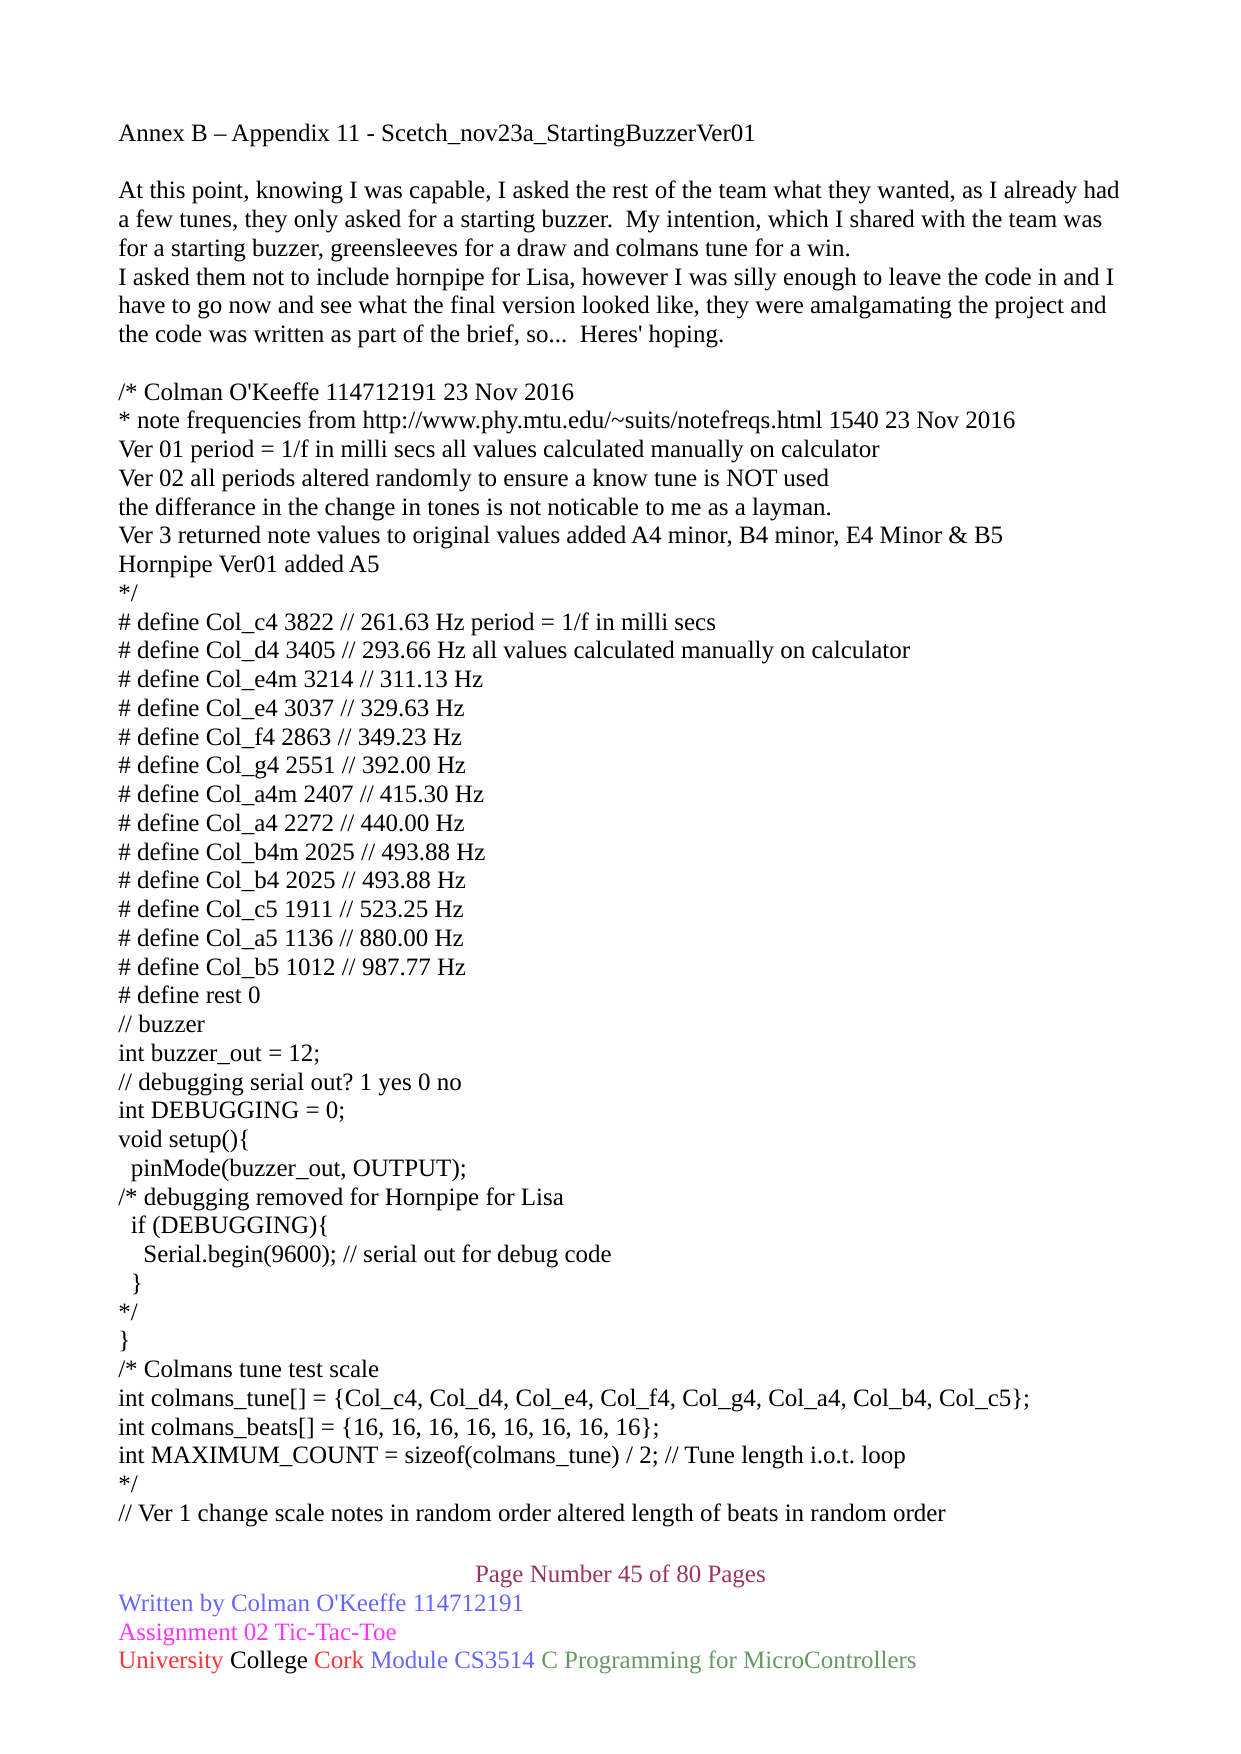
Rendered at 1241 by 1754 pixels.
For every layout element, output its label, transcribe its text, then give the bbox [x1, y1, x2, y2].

text /* debugging removed for Hornpipe for Lisa [118, 1182, 1122, 1211]
text # define Col_d4 3405 // 293.66 Hz all values calculated manually on calculator [118, 636, 1122, 664]
text int MAXIMUM_COUNT = sizeof(colmans_tune) / 2; // Tune length i.o.t. loop [118, 1441, 1122, 1469]
text } [118, 1268, 1122, 1297]
text # define Col_g4 2551 // 392.00 Hz [118, 751, 1122, 779]
text Ver 01 period = 1/f in milli secs all values calculated manually on calculator [118, 434, 1122, 463]
text # define Col_a4m 2407 // 415.30 Hz [118, 779, 1122, 808]
text * note frequencies from http://www.phy.mtu.edu/~suits/notefreqs.html 1540 23 Nov 2016 [118, 406, 1122, 434]
text /* Colmans tune test scale [118, 1354, 1122, 1383]
text the differance in the change in tones is not noticable to me as a layman. [118, 492, 1122, 521]
text */ [118, 1469, 1122, 1498]
text # define Col_b4 2025 // 493.88 Hz [118, 866, 1122, 894]
text // Ver 1 change scale notes in random order altered length of beats in random order [118, 1498, 1122, 1527]
text } [118, 1326, 1122, 1354]
text # define Col_c5 1911 // 523.25 Hz [118, 894, 1122, 923]
text int colmans_beats[] = {16, 16, 16, 16, 16, 16, 16, 16}; [118, 1412, 1122, 1441]
text pinMode(buzzer_out, OUTPUT); [118, 1153, 1122, 1182]
text /* Colman O'Keeffe 114712191 23 Nov 2016 [118, 377, 1122, 406]
text # define Col_e4 3037 // 329.63 Hz [118, 693, 1122, 722]
text # define Col_b4m 2025 // 493.88 Hz [118, 837, 1122, 866]
text int colmans_tune[] = {Col_c4, Col_d4, Col_e4, Col_f4, Col_g4, Col_a4, Col_b4, Col_c5}; [118, 1383, 1122, 1412]
text // debugging serial out? 1 yes 0 no [118, 1067, 1122, 1096]
text void setup(){ [118, 1124, 1122, 1153]
text if (DEBUGGING){ [118, 1211, 1122, 1239]
text int DEBUGGING = 0; [118, 1096, 1122, 1124]
text # define Col_f4 2863 // 349.23 Hz [118, 722, 1122, 751]
text Ver 02 all periods altered randomly to ensure a know tune is NOT used [118, 463, 1122, 492]
text */ [118, 578, 1122, 607]
text // buzzer [118, 1009, 1122, 1038]
text Annex B – Appendix 11 - Scetch_nov23a_StartingBuzzerVer01 [118, 118, 1122, 147]
text Hornpipe Ver01 added A5 [118, 549, 1122, 578]
text Serial.begin(9600); // serial out for debug code [118, 1239, 1122, 1268]
text */ [118, 1297, 1122, 1326]
text # define rest 0 [118, 981, 1122, 1009]
text # define Col_c4 3822 // 261.63 Hz period = 1/f in milli secs [118, 607, 1122, 636]
text # define Col_b5 1012 // 987.77 Hz [118, 952, 1122, 981]
text # define Col_e4m 3214 // 311.13 Hz [118, 664, 1122, 693]
text # define Col_a4 2272 // 440.00 Hz [118, 808, 1122, 837]
text At this point, knowing I was capable, I asked the rest of the team what they wanted, as I already had a few tunes, they only asked for a starting buzzer. My intention, which I shared with the team was for a starting buzzer, greensleeves for a draw and colmans tune for a win. [118, 176, 1122, 262]
text # define Col_a5 1136 // 880.00 Hz [118, 923, 1122, 952]
text int buzzer_out = 12; [118, 1038, 1122, 1067]
text Ver 3 returned note values to original values added A4 minor, B4 minor, E4 Minor & B5 [118, 521, 1122, 549]
text I asked them not to include hornpipe for Lisa, however I was silly enough to leave the code in and I have to go now and see what the final version looked like, they were amalgamating the project and the code was written as part of the brief, so... Heres' hoping. [118, 262, 1122, 348]
